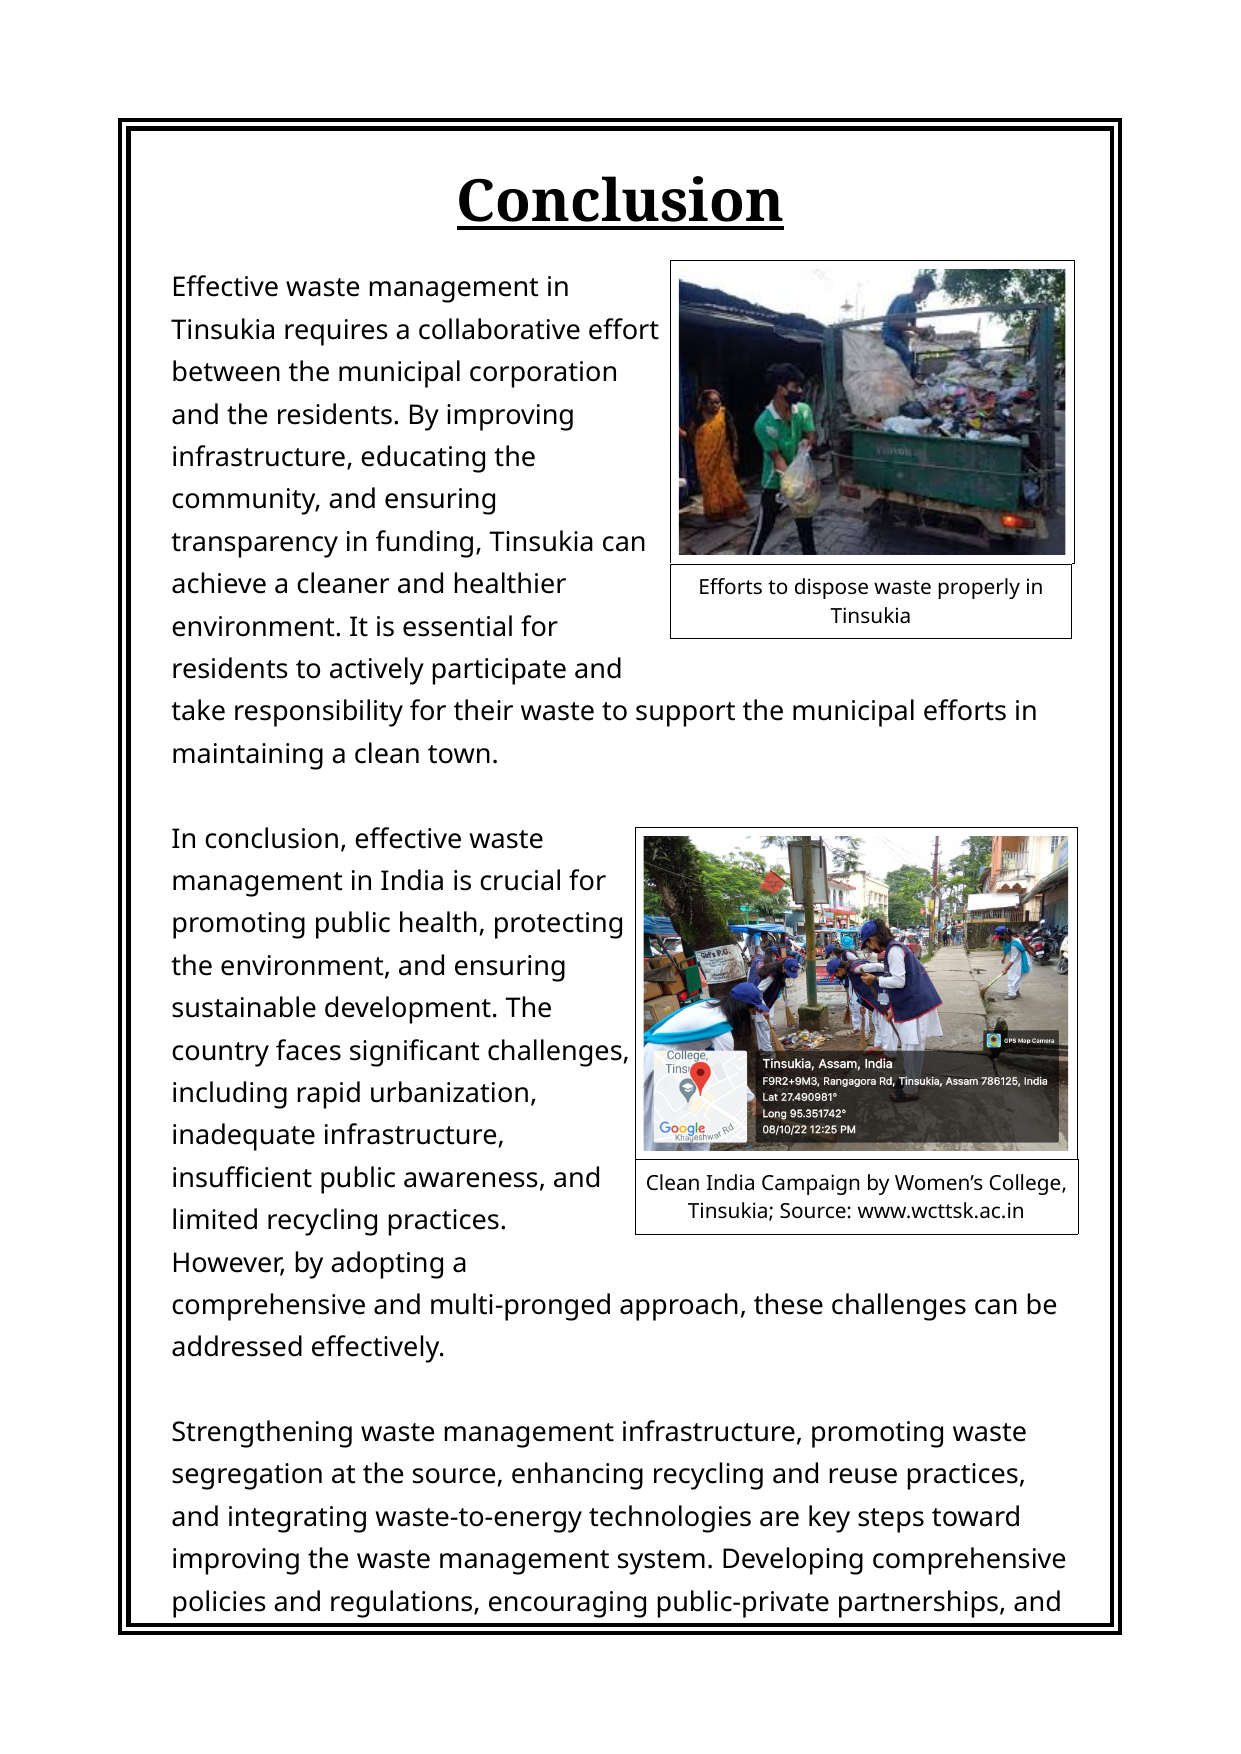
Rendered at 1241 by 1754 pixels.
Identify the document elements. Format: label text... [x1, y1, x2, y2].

picture [678, 269, 1066, 555]
text Effective waste management in Tinsukia requires a collaborative effort between the municipal corporation and the residents. By improving infrastructure, educating the community, and ensuring transparency in funding, Tinsukia can achieve a cleaner and healthier environment. It is essential for residents to actively participate and take responsibility for their waste to support the municipal efforts in maintaining a clean town. In conclusion, effective waste management in India is crucial for promoting public health, protecting the environment, and ensuring sustainable development. The country faces significant challenges, including rapid urbanization, inadequate infrastructure, insufficient public awareness, and limited recycling practices. However, by adopting a comprehensive and multi-pronged approach, these challenges can be addressed effectively. Strengthening waste management infrastructure, promoting waste segregation at the source, enhancing recycling and reuse practices, and integrating waste-to-energy technologies are key steps toward improving the waste management system. Developing comprehensive policies and regulations, encouraging public-private partnerships, and supporting research and innovation are essential for driving sustainable waste management practices. [636, 1160, 1078, 1234]
text Efforts to dispose waste properly in Tinsukia [679, 572, 1063, 629]
picture [643, 836, 1069, 1151]
text Effective waste management in Tinsukia requires a collaborative effort between the municipal corporation and the residents. By improving infrastructure, educating the community, and ensuring transparency in funding, Tinsukia can achieve a cleaner and healthier environment. It is essential for residents to actively participate and take responsibility for their waste to support the municipal efforts in maintaining a clean town. In conclusion, effective waste management in India is crucial for promoting public health, protecting the environment, and ensuring sustainable development. The country faces significant challenges, including rapid urbanization, inadequate infrastructure, insufficient public awareness, and limited recycling practices. However, by adopting a comprehensive and multi-pronged approach, these challenges can be addressed effectively. Strengthening waste management infrastructure, promoting waste segregation at the source, enhancing recycling and reuse practices, and integrating waste-to-energy technologies are key steps toward improving the waste management system. Developing comprehensive policies and regulations, encouraging public-private partnerships, and supporting research and innovation are essential for driving sustainable waste management practices. [171, 257, 1074, 1619]
text Effective waste management in Tinsukia requires a collaborative effort between the municipal corporation and the residents. By improving infrastructure, educating the community, and ensuring transparency in funding, Tinsukia can achieve a cleaner and healthier environment. It is essential for residents to actively participate and take responsibility for their waste to support the municipal efforts in maintaining a clean town. In conclusion, effective waste management in India is crucial for promoting public health, protecting the environment, and ensuring sustainable development. The country faces significant challenges, including rapid urbanization, inadequate infrastructure, insufficient public awareness, and limited recycling practices. However, by adopting a comprehensive and multi-pronged approach, these challenges can be addressed effectively. Strengthening waste management infrastructure, promoting waste segregation at the source, enhancing recycling and reuse practices, and integrating waste-to-energy technologies are key steps toward improving the waste management system. Developing comprehensive policies and regulations, encouraging public-private partnerships, and supporting research and innovation are essential for driving sustainable waste management practices. [636, 828, 1077, 1159]
text Effective waste management in Tinsukia requires a collaborative effort between the municipal corporation and the residents. By improving infrastructure, educating the community, and ensuring transparency in funding, Tinsukia can achieve a cleaner and healthier environment. It is essential for residents to actively participate and take responsibility for their waste to support the municipal efforts in maintaining a clean town. In conclusion, effective waste management in India is crucial for promoting public health, protecting the environment, and ensuring sustainable development. The country faces significant challenges, including rapid urbanization, inadequate infrastructure, insufficient public awareness, and limited recycling practices. However, by adopting a comprehensive and multi-pronged approach, these challenges can be addressed effectively. Strengthening waste management infrastructure, promoting waste segregation at the source, enhancing recycling and reuse practices, and integrating waste-to-energy technologies are key steps toward improving the waste management system. Developing comprehensive policies and regulations, encouraging public-private partnerships, and supporting research and innovation are essential for driving sustainable waste management practices. [671, 565, 1071, 638]
text Clean India Campaign by Women’s College, Tinsukia; Source: www.wcttsk.ac.in [643, 1168, 1069, 1225]
title Conclusion [134, 159, 1107, 238]
